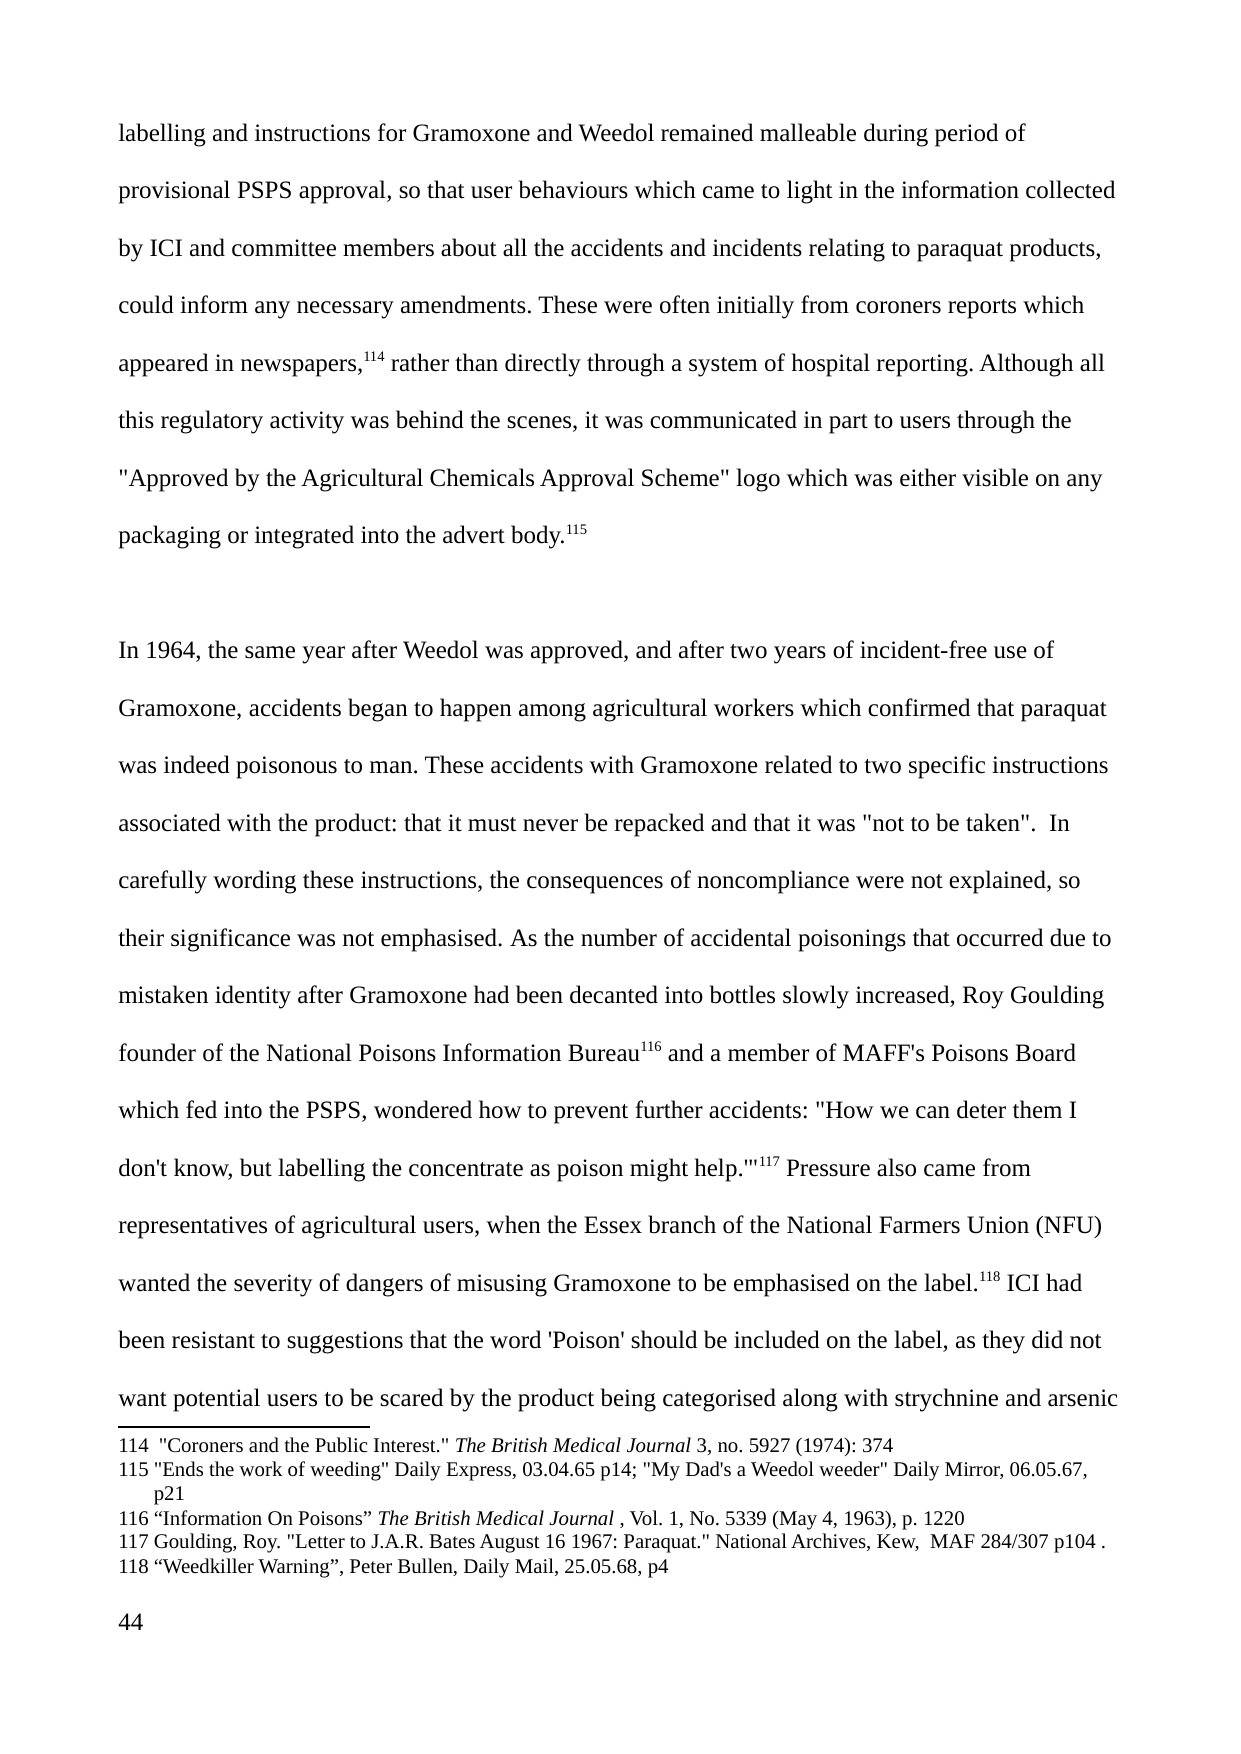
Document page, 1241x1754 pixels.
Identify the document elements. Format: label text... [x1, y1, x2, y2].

text "Coroners and the Public Interest." The British Medical Journal 3, no. 5927 (1974): 374 [118, 1433, 1122, 1457]
text ICI had run tests on a variety of standard laboratory animals and had met the requirements put to it. Until the chemical had been used in real scenarios nobody could not know for sure what all the effects on people could be. The first users of Weedol when it given provisional commercial clearance in 1964 were ICI's own staff. These were real users in real garden situations, rather than carefully controlled laboratory conditions, and they were able to feed back information about their experiences as users directly to the company, which then shaped the usage instructions. The labelling and instructions for Gramoxone and Weedol remained malleable during period of provisional PSPS approval, so that user behaviours which came to light in the information collected by ICI and committee members about all the accidents and incidents relating to paraquat products, could inform any necessary amendments. These were often initially from coroners reports which appeared in newspapers, rather than directly through a system of hospital reporting. Although all this regulatory activity was behind the scenes, it was communicated in part to users through the "Approved by the Agricultural Chemicals Approval Scheme" logo which was either visible on any packaging or integrated into the advert body. [118, 118, 1122, 549]
text Goulding, Roy. "Letter to J.A.R. Bates August 16 1967: Paraquat." National Archives, Kew, MAF 284/307 p104 . [118, 1529, 1122, 1553]
text In 1964, the same year after Weedol was approved, and after two years of incident-free use of Gramoxone, accidents began to happen among agricultural workers which confirmed that paraquat was indeed poisonous to man. These accidents with Gramoxone related to two specific instructions associated with the product: that it must never be repacked and that it was "not to be taken". In carefully wording these instructions, the consequences of noncompliance were not explained, so their significance was not emphasised. As the number of accidental poisonings that occurred due to mistaken identity after Gramoxone had been decanted into bottles slowly increased, Roy Goulding founder of the National Poisons Information Bureau and a member of MAFF's Poisons Board which fed into the PSPS, wondered how to prevent further accidents: "How we can deter them I don't know, but labelling the concentrate as poison might help.'" Pressure also came from representatives of agricultural users, when the Essex branch of the National Farmers Union (NFU) wanted the severity of dangers of misusing Gramoxone to be emphasised on the label. ICI had been resistant to suggestions that the word 'Poison' should be included on the label, as they did not want potential users to be scared by the product being categorised along with strychnine and arsenic [118, 636, 1122, 1412]
text "Ends the work of weeding" Daily Express, 03.04.65 p14; "My Dad's a Weedol weeder" Daily Mirror, 06.05.67, p21 [118, 1457, 1122, 1505]
text “Information On Poisons” The British Medical Journal , Vol. 1, No. 5339 (May 4, 1963), p. 1220 [118, 1505, 1122, 1529]
text “Weedkiller Warning”, Peter Bullen, Daily Mail, 25.05.68, p4 [118, 1553, 1122, 1578]
